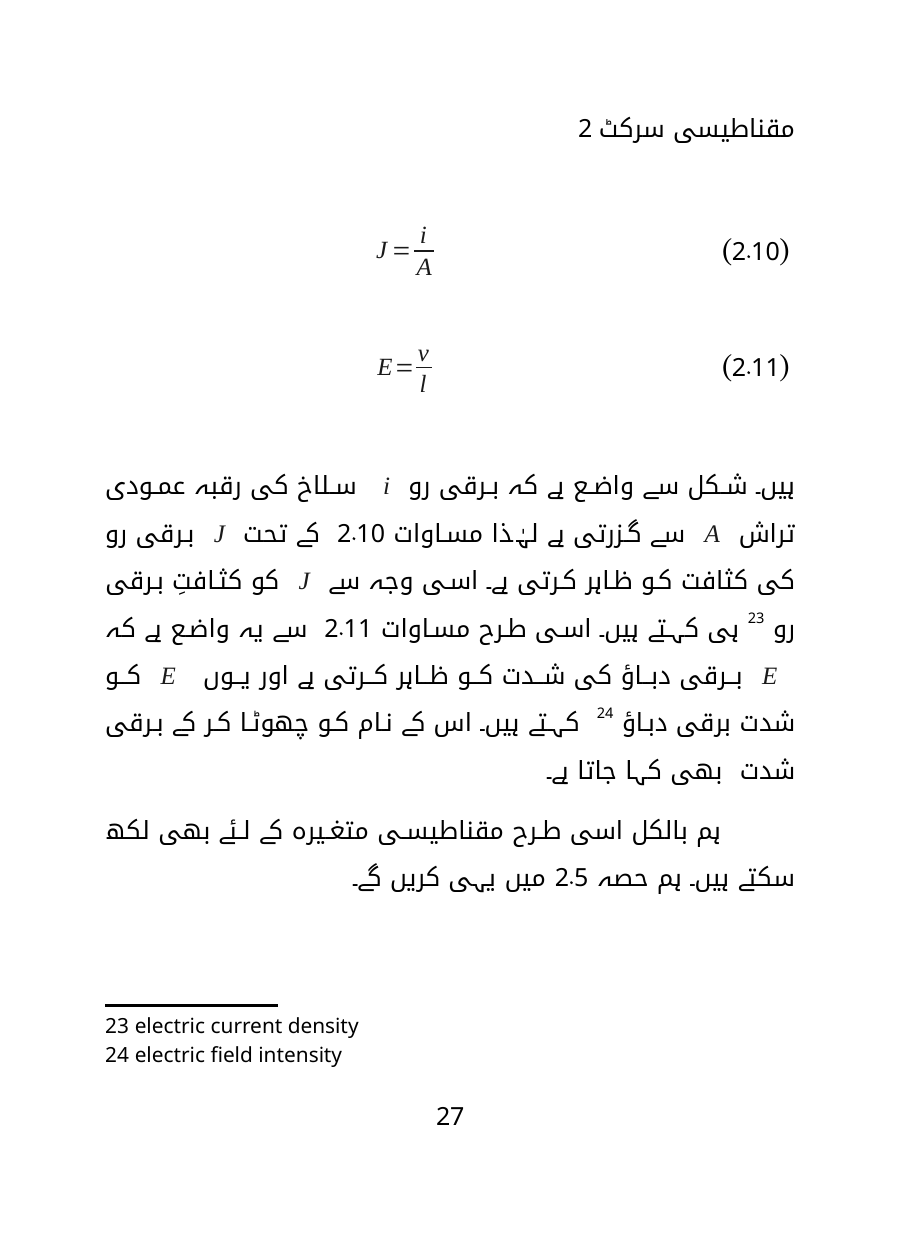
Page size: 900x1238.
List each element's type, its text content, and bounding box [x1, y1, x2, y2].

table_header [105, 216, 696, 299]
table_header (2.11) [696, 333, 795, 416]
table_header (2.10) [696, 216, 795, 299]
text ہیں۔ شکل سے واضع ہے کہ برقی رو سلاخ کی رقبہ عمودی تراشسے گزرتی ہے لہٰذا مساوات 2.10 کے تحتبرقی رو کی کثافت کو ظاہر کرتی ہے۔ اسی وجہ سےکو کثافتِ برقی رو ہی کہتے ہیں۔ اسی طرح مساوات 2.11 سے یہ واضع ہے کہبرقی دباؤ کی شدت کو ظاہر کرتی ہے اور یوں کو شدت برقی دباؤ کہتے ہیں۔ اس کے نام کو چھوٹا کر کے برقی شدت بھی کہا جاتا ہے۔ [105, 463, 795, 794]
text ہم بالکل اسی طرح مقناطیسی متغیرہ کے لئے بھی لکھ سکتے ہیں۔ ہم حصہ 2.5 میں یہی کریں گے۔ [105, 807, 795, 902]
text electric current density [105, 1012, 795, 1040]
table_header [105, 333, 696, 416]
text electric field intensity [105, 1040, 795, 1068]
